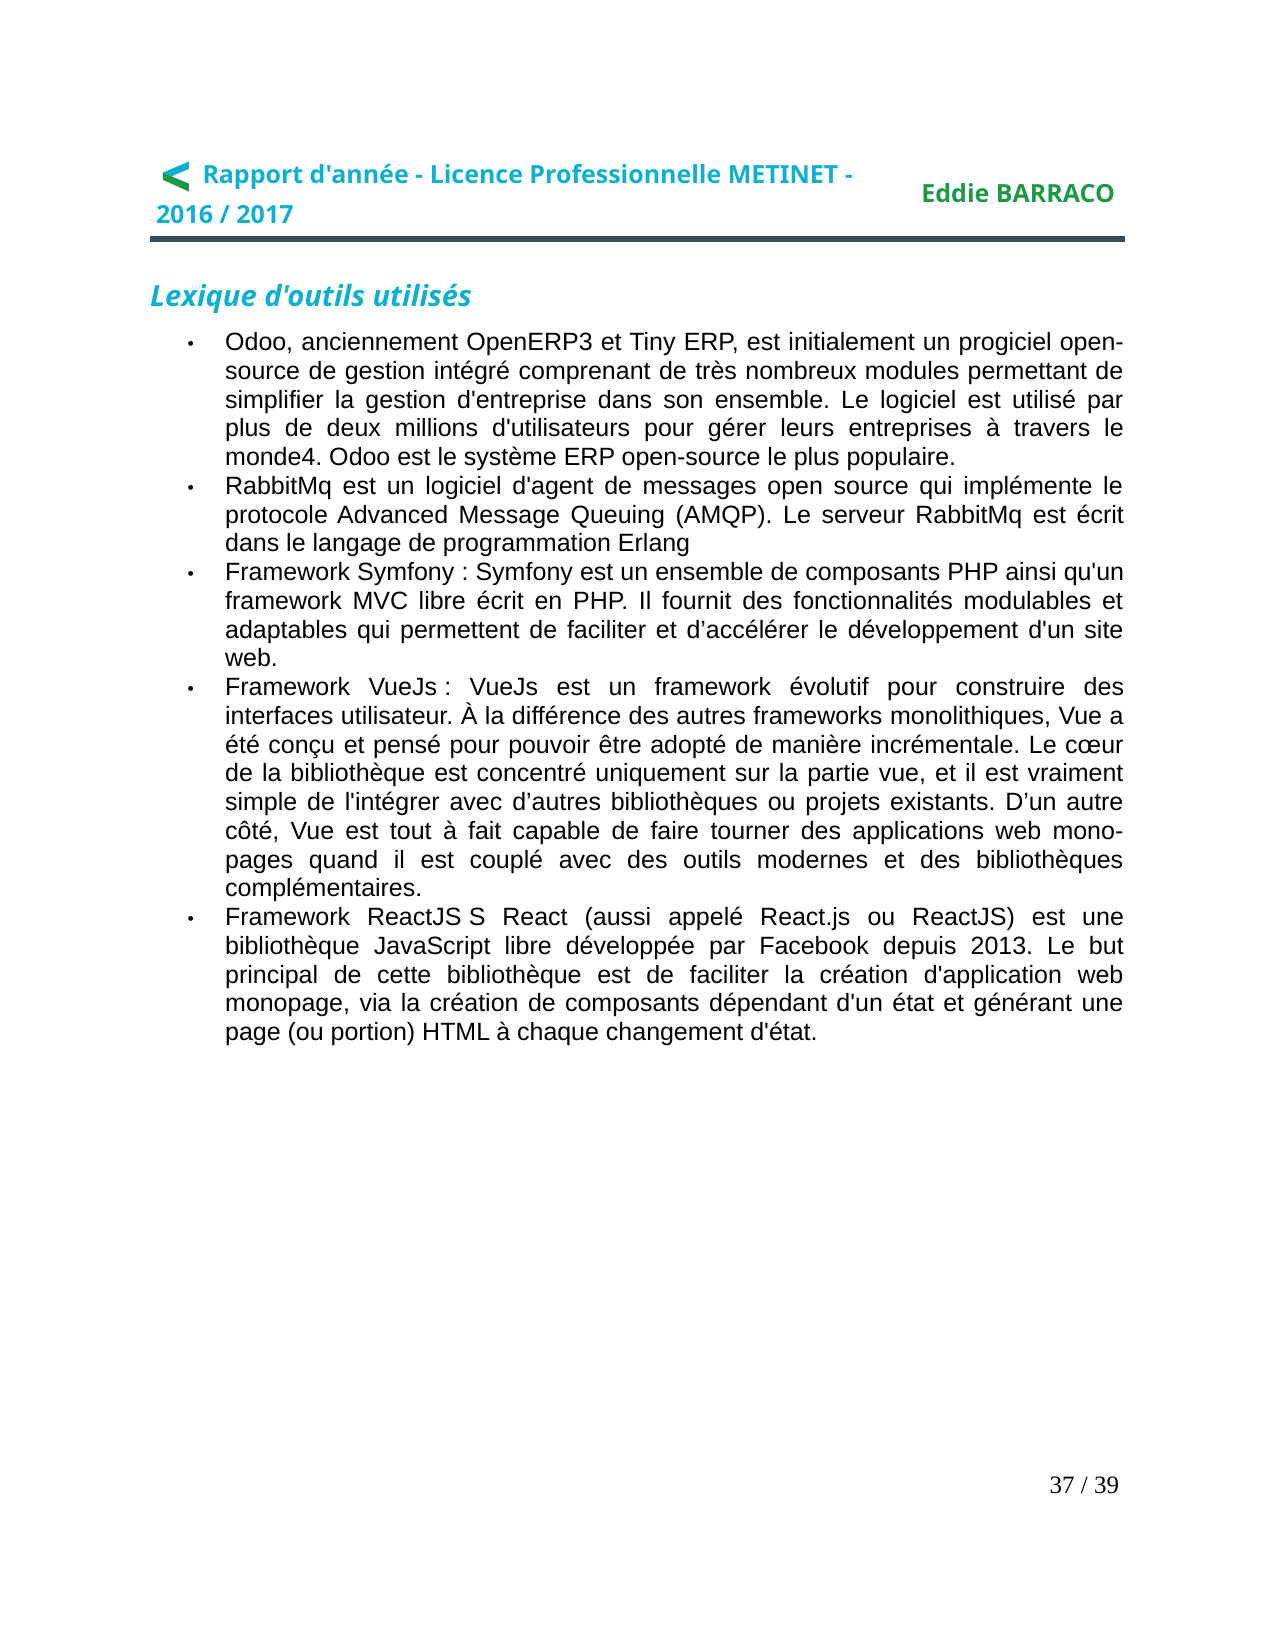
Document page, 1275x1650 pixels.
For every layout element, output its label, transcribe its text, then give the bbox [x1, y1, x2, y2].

list Framework ReactJS S React (aussi appelé React.js ou ReactJS) est une bibliothèque JavaScript libre développée par Facebook depuis 2013. Le but principal de cette bibliothèque est de faciliter la création d'application web monopage, via la création de composants dépendant d'un état et générant une page (ou portion) HTML à chaque changement d'état. [187, 902, 1125, 1046]
list Framework Symfony : Symfony est un ensemble de composants PHP ainsi qu'un framework MVC libre écrit en PHP. Il fournit des fonctionnalités modulables et adaptables qui permettent de faciliter et d’accélérer le développement d'un site web. [187, 557, 1125, 672]
list Odoo, anciennement OpenERP3 et Tiny ERP, est initialement un progiciel open-source de gestion intégré comprenant de très nombreux modules permettant de simplifier la gestion d'entreprise dans son ensemble. Le logiciel est utilisé par plus de deux millions d'utilisateurs pour gérer leurs entreprises à travers le monde4. Odoo est le système ERP open-source le plus populaire. [187, 327, 1125, 471]
list Framework VueJs : VueJs est un framework évolutif pour construire des interfaces utilisateur. À la différence des autres frameworks monolithiques, Vue a été conçu et pensé pour pouvoir être adopté de manière incrémentale. Le cœur de la bibliothèque est concentré uniquement sur la partie vue, et il est vraiment simple de l'intégrer avec d’autres bibliothèques ou projets existants. D’un autre côté, Vue est tout à fait capable de faire tourner des applications web mono-pages quand il est couplé avec des outils modernes et des bibliothèques complémentaires. [187, 672, 1125, 902]
subtitle Lexique d'outils utilisés [150, 275, 1125, 315]
list RabbitMq est un logiciel d'agent de messages open source qui implémente le protocole Advanced Message Queuing (AMQP). Le serveur RabbitMq est écrit dans le langage de programmation Erlang [187, 471, 1125, 557]
